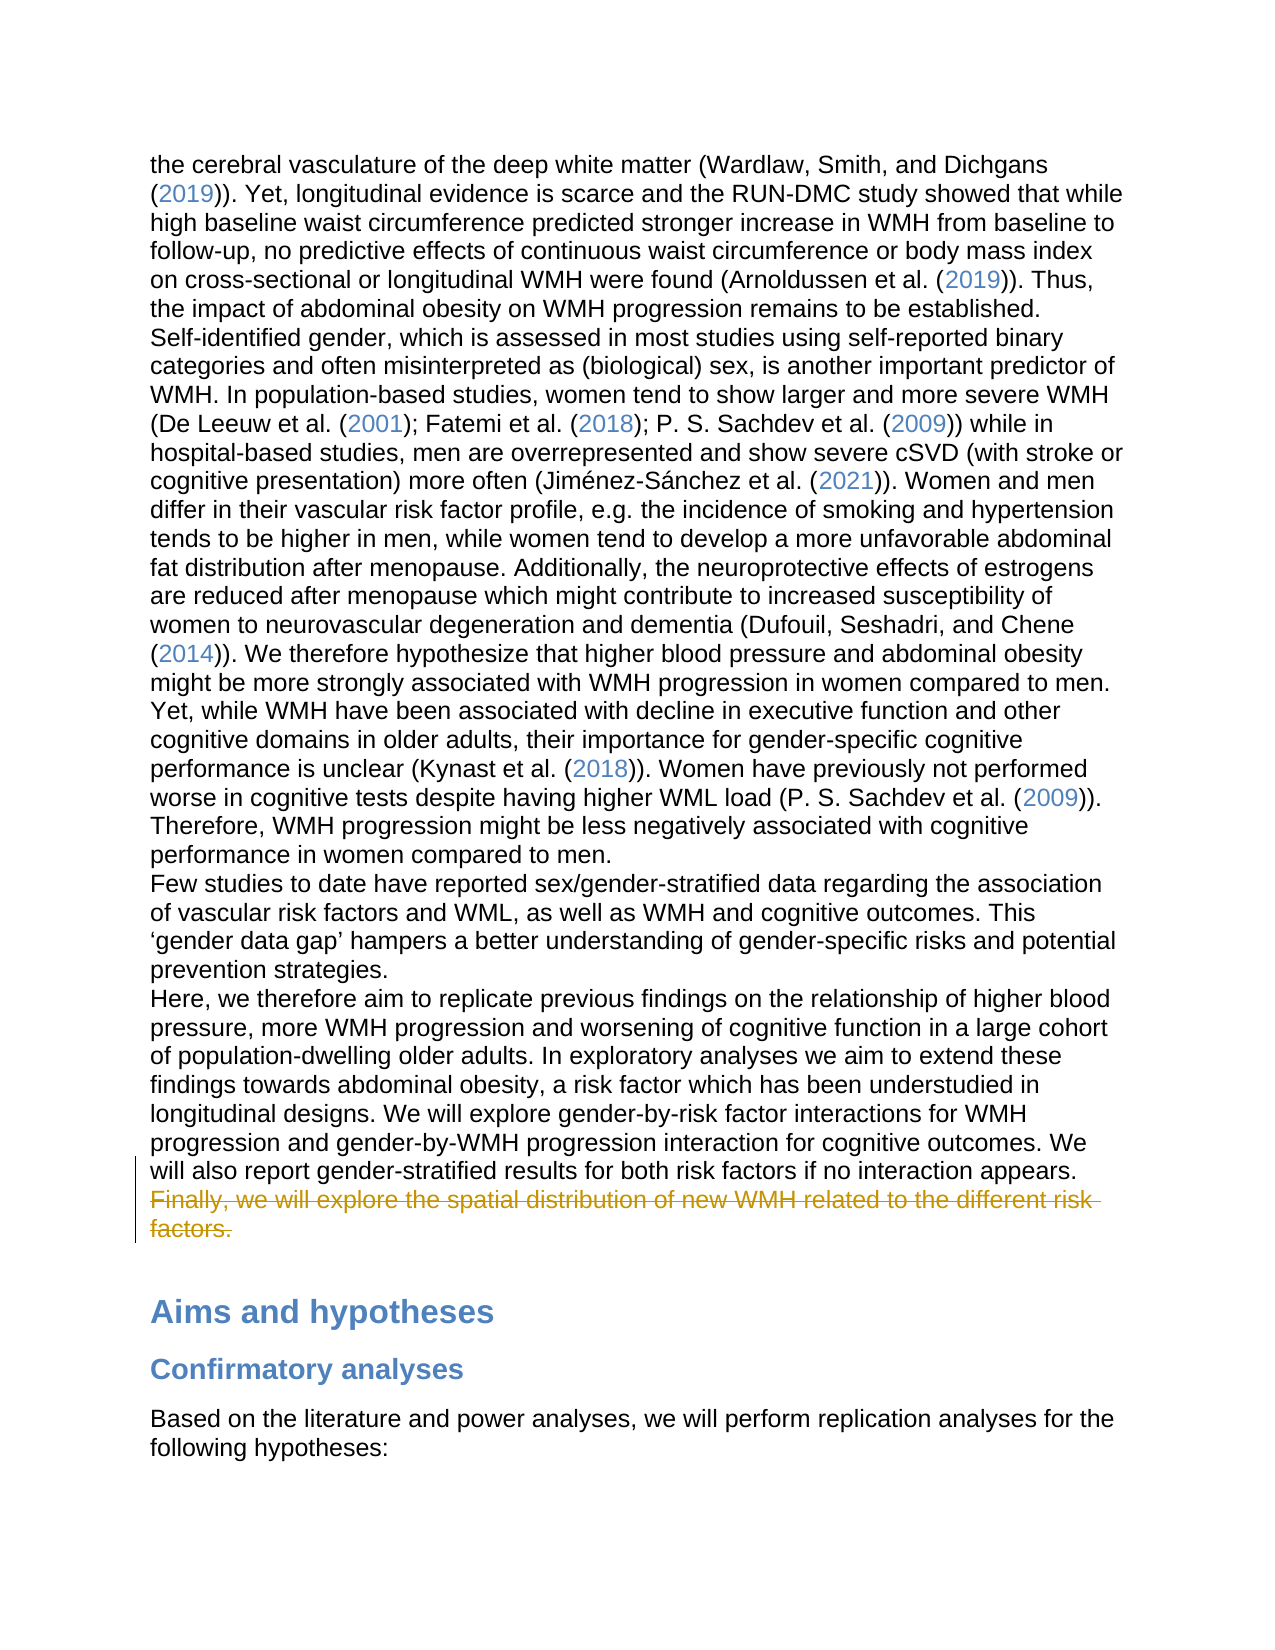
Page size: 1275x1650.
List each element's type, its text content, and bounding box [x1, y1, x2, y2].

text Based on the literature and power analyses, we will perform replication analyses for the following hypotheses: [150, 1404, 1125, 1462]
text Staying cognitively healthy is of paramount importance when we age and dementia is among the most feared diseases in our society (Hajek and König (2020)). Cerebral small vessel disease (cSVD) has been increasingly recognized as a major underlying pathology of cognitive decline and dementia (Bos et al. (2018)) CSVD describes pathologies of the brain’s small arterioles, capillaries and venules which manifest on magnetic resonance imaging (MRI) as focal lesions (white matter hyperintensities (WMH), lacunes, microbleeds, dilated perivascular spaces) and in globally reduced white matter coherence and gray matter atrophy (Wardlaw, Smith, and Dichgans (2019)). Most commonly, WMH volume and location are used as a proxy for cSVD due to relatively easy automatic quantification on brain images. Several studies have shown that the presence and extent of cSVD neuroimaging markers are predictive for stroke, future cognitive decline and dementia (Debette et al. (2019a)). While WMH are present in a large proportion of older adults, their occurrence is not random, but their location and extent strongly depends on the presence of vascular risk factors (Jorgensen et al. (2018)). It is well known that elevated blood pressure and hypertension are associated with the appearance and progression of WMH in mid and late life (Dufouil et al. (2001); Jansen et al. (2022), Scharf et al. (2019), Vermeer, Longstreth, and Koudstaal (2007); Williamson et al. (2018)) but see (Dickie et al. (2016), P. Sachdev et al. (2007)). While both systolic and diastolic blood pressure (DBP) are important predictors, effects seem to be more pronounced for DBP (D. Zhang et al. (2020)). Randomized controlled trials have provided evidence that intensive blood pressure control can reduce the progression of WMH in hypertensive and diabetic patients(de Havenon et al. (2019); Nasrallah et al. (2019); H. Zhang et al. (2019)), yet no consensus on how to specifically target cSVD and related cognitive decline has been reached (Wardlaw, Smith, and Dichgans (2019)). More recently, abdominal obesity has emerged as a risk factor for cSVD in cross-sectional studies (Higuchi, Kabeya, and Kato (2017); Kim et al. (2017); Lampe, Zhang, et al. (2019); Morys, Dadar, and Dagher (2021); Veldsman et al. (2020); Vuorinen et al. (2011); Yamashiro et al. (2014)). Mendelian randomization suggested that larger abdominal fat depots (measured as waist-to-hip ratio) are more predictive for WMH than overall obesity (measured as body mass index) (Marini, Anderson Christopher, and Rosand (2020)). This effect was largely independent of DBP and glucose metabolism. Along these lines, several studies reported an association between abdominal obesity and WMH in deep white matter regions as opposed to hypertension-related periventricular WMH, hinting to the involvement of different pathophysiological mechanisms (Armstrong et al. (2020); Griffanti et al. (2018); Lampe, Zhang, et al. (2019); Veldsman et al. (2020)). One of those mechanisms might be the circulation of systemic inflammatory markers, secreted by abdominal fat tissue, which initiate pathological processes such as endothelial damage and blood brain barrier leakage in the cerebral vasculature of the deep white matter (Wardlaw, Smith, and Dichgans (2019)). Yet, longitudinal evidence is scarce and the RUN-DMC study showed that while high baseline waist circumference predicted stronger increase in WMH from baseline to follow-up, no predictive effects of continuous waist circumference or body mass index on cross-sectional or longitudinal WMH were found (Arnoldussen et al. (2019)). Thus, the impact of abdominal obesity on WMH progression remains to be established. Self-identified gender, which is assessed in most studies using self-reported binary categories and often misinterpreted as (biological) sex, is another important predictor of WMH. In population-based studies, women tend to show larger and more severe WMH (De Leeuw et al. (2001); Fatemi et al. (2018); P. S. Sachdev et al. (2009)) while in hospital-based studies, men are overrepresented and show severe cSVD (with stroke or cognitive presentation) more often (Jiménez-Sánchez et al. (2021)). Women and men differ in their vascular risk factor profile, e.g. the incidence of smoking and hypertension tends to be higher in men, while women tend to develop a more unfavorable abdominal fat distribution after menopause. Additionally, the neuroprotective effects of estrogens are reduced after menopause which might contribute to increased susceptibility of women to neurovascular degeneration and dementia (Dufouil, Seshadri, and Chene (2014)). We therefore hypothesize that higher blood pressure and abdominal obesity might be more strongly associated with WMH progression in women compared to men. Yet, while WMH have been associated with decline in executive function and other cognitive domains in older adults, their importance for gender-specific cognitive performance is unclear (Kynast et al. (2018)). Women have previously not performed worse in cognitive tests despite having higher WML load (P. S. Sachdev et al. (2009)). Therefore, WMH progression might be less negatively associated with cognitive performance in women compared to men. Few studies to date have reported sex/gender-stratified data regarding the association of vascular risk factors and WML, as well as WMH and cognitive outcomes. This ‘gender data gap’ hampers a better understanding of gender-specific risks and potential prevention strategies. Here, we therefore aim to replicate previous findings on the relationship of higher blood pressure, more WMH progression and worsening of cognitive function in a large cohort of population-dwelling older adults. In exploratory analyses we aim to extend these findings towards abdominal obesity, a risk factor which has been understudied in longitudinal designs. We will explore gender-by-risk factor interactions for WMH progression and gender-by-WMH progression interaction for cognitive outcomes. We will also report gender-stratified results for both risk factors if no interaction appears. [150, 150, 1125, 1242]
subtitle Confirmatory analyses [150, 1352, 1125, 1385]
subtitle Aims and hypotheses [150, 1292, 1125, 1331]
